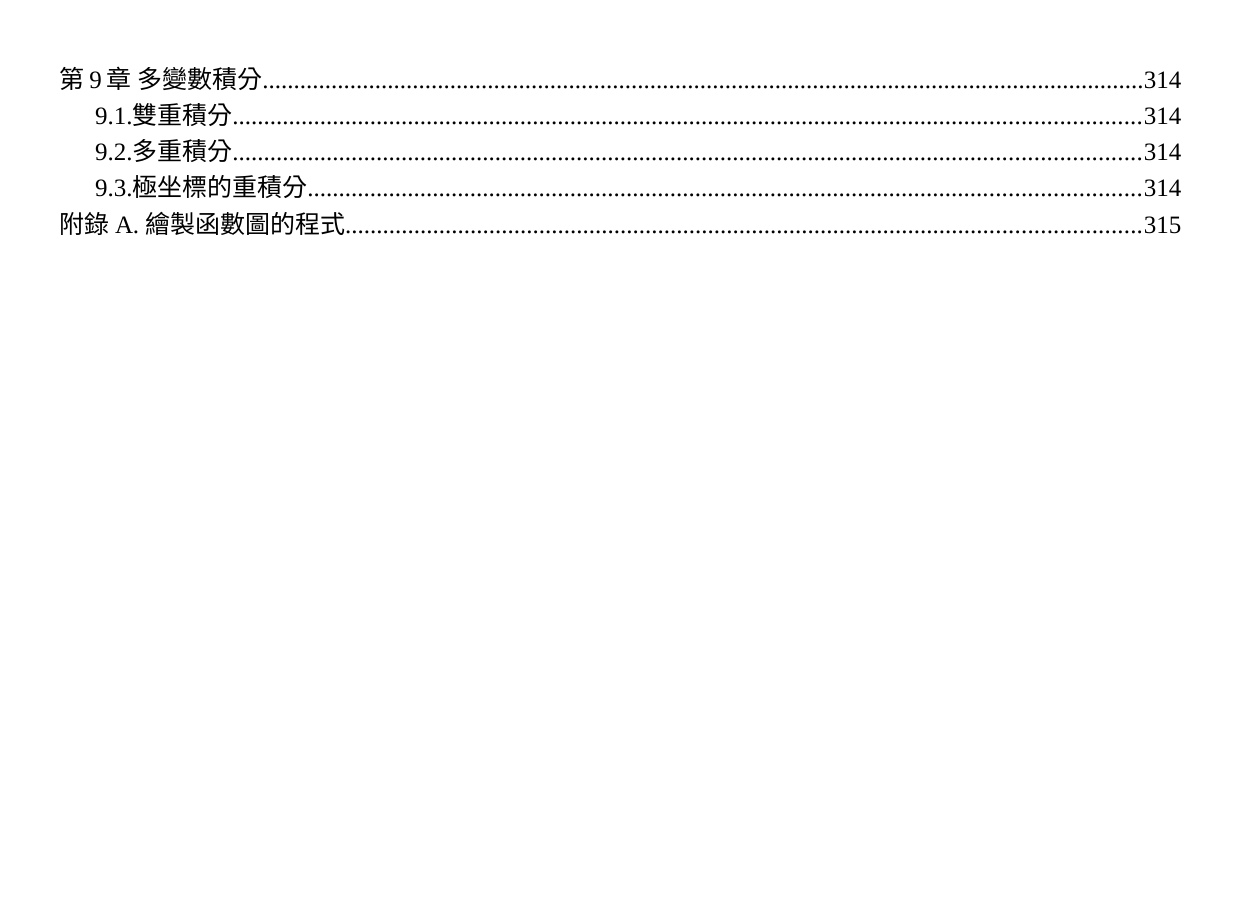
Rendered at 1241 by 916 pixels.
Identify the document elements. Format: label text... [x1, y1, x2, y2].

text 9.1.雙重積分 314 [88, 95, 1181, 132]
text 9.2.多重積分 314 [88, 132, 1181, 168]
text 9.3.極坐標的重積分 314 [88, 168, 1181, 204]
text 第9章 多變數積分 314 [59, 59, 1181, 95]
text 附錄 A. 繪製函數圖的程式 315 [59, 204, 1181, 240]
